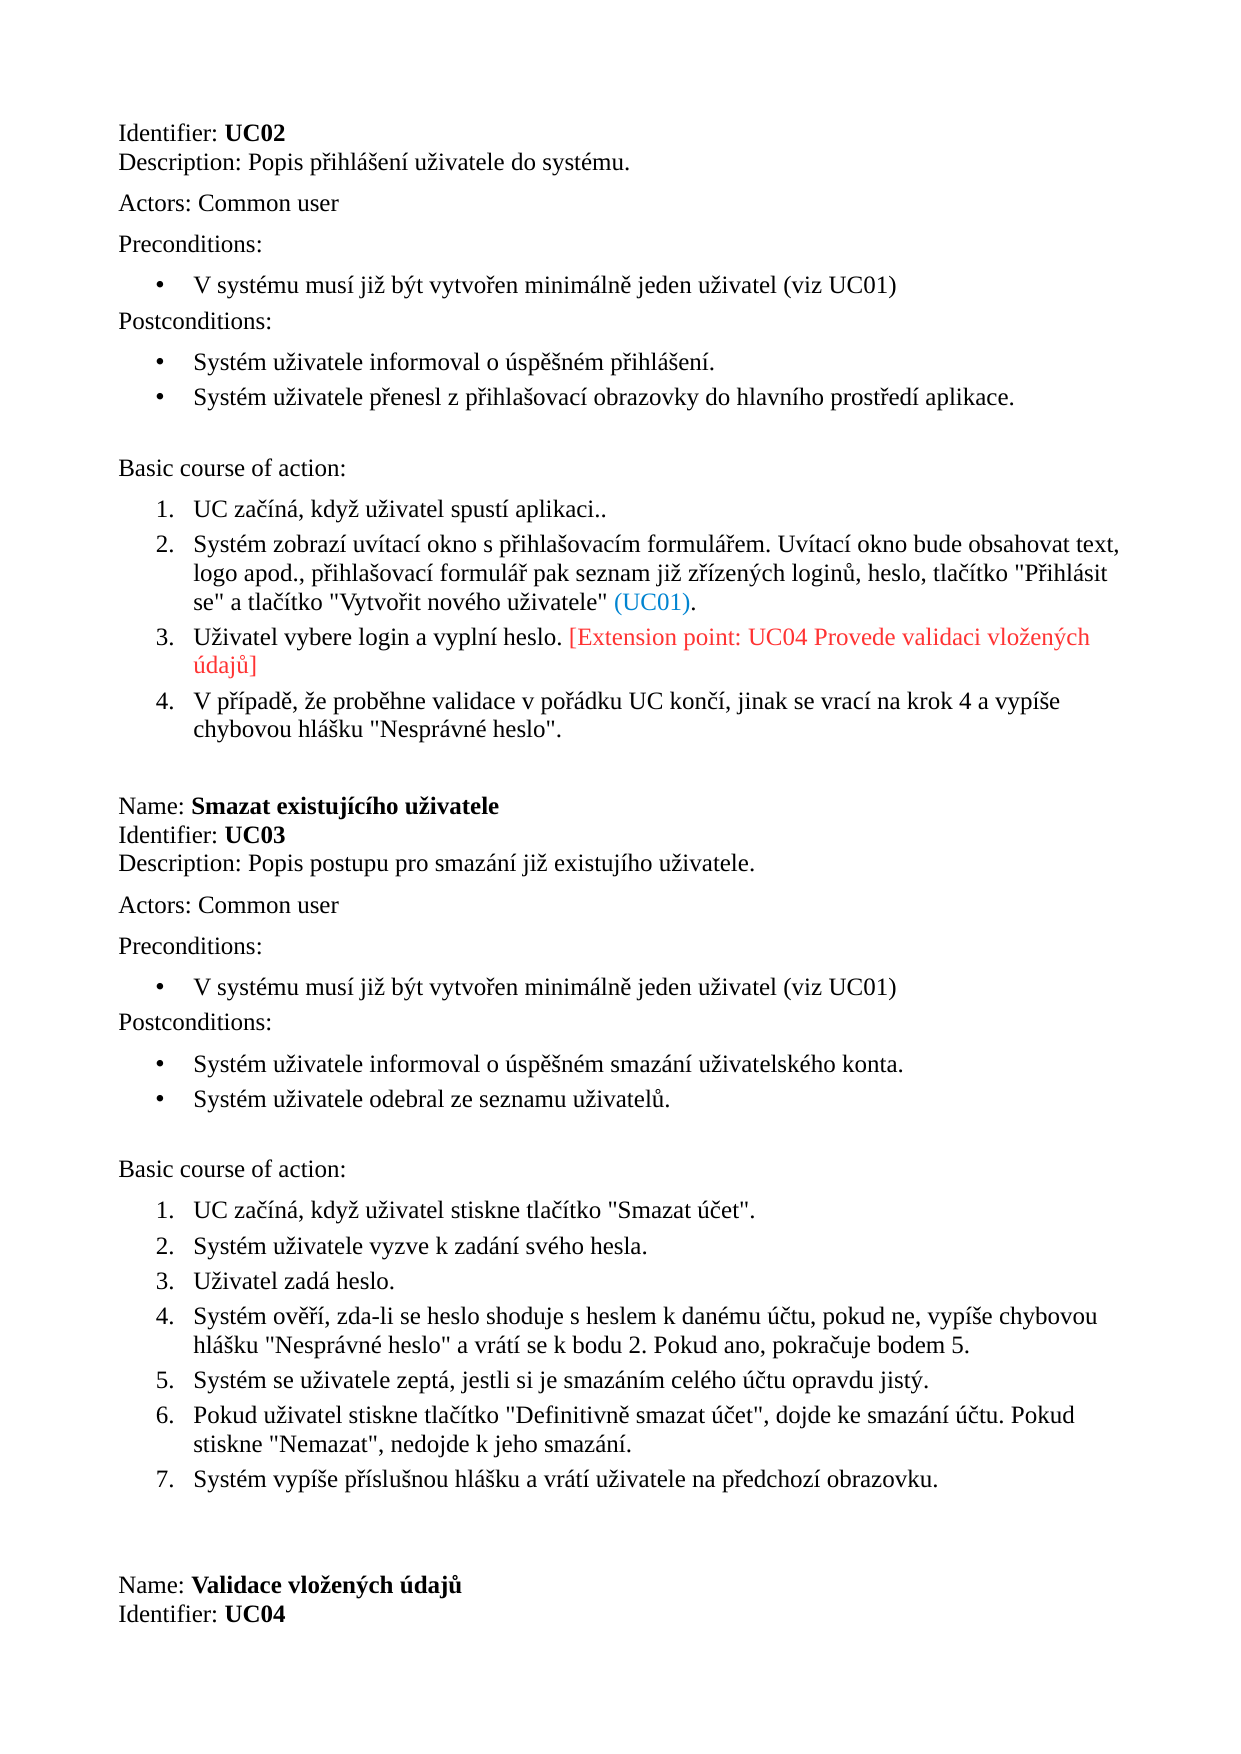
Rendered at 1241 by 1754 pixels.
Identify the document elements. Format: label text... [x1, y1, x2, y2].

text Name: Smazat existujícího uživatele Identifier: UC03 Description: Popis postupu pro smazání již existujího uživatele. [118, 791, 1122, 877]
list Basic course of action: [118, 1154, 1122, 1183]
list Systém uživatele odebral ze seznamu uživatelů. [156, 1084, 1122, 1113]
list Systém ověří, zda-li se heslo shoduje s heslem k danému účtu, pokud ne, vypíše chybovou hlášku "Nesprávné heslo" a vrátí se k bodu 2. Pokud ano, pokračuje bodem 5. [156, 1301, 1122, 1359]
text Identifier: UC02 Description: Popis přihlášení uživatele do systému. [118, 118, 1122, 176]
list Systém uživatele vyzve k zadání svého hesla. [156, 1231, 1122, 1259]
list Uživatel vybere login a vyplní heslo. [Extension point: UC04 Provede validaci vložených údajů] [156, 622, 1122, 679]
text Preconditions: [118, 229, 1122, 258]
list V systému musí již být vytvořen minimálně jeden uživatel (viz UC01) [156, 271, 1122, 299]
list Systém uživatele informoval o úspěšném přihlášení. [156, 347, 1122, 376]
list Basic course of action: [118, 453, 1122, 481]
list Pokud uživatel stiskne tlačítko "Definitivně smazat účet", dojde ke smazání účtu. Pokud stiskne "Nemazat", nedojde k jeho smazání. [156, 1400, 1122, 1458]
text Preconditions: [118, 931, 1122, 960]
list V systému musí již být vytvořen minimálně jeden uživatel (viz UC01) [156, 972, 1122, 1001]
text Name: Validace vložených údajů Identifier: UC04 [118, 1570, 1122, 1627]
list Systém zobrazí uvítací okno s přihlašovacím formulářem. Uvítací okno bude obsahovat text, logo apod., přihlašovací formulář pak seznam již zřízených loginů, heslo, tlačítko "Přihlásit se" a tlačítko "Vytvořit nového uživatele" (UC01). [156, 529, 1122, 615]
list Systém se uživatele zeptá, jestli si je smazáním celého účtu opravdu jistý. [156, 1365, 1122, 1394]
list UC začíná, když uživatel spustí aplikaci.. [156, 494, 1122, 523]
text Actors: Common user [118, 890, 1122, 918]
list Uživatel zadá heslo. [156, 1266, 1122, 1295]
list Systém uživatele přenesl z přihlašovací obrazovky do hlavního prostředí aplikace. [156, 382, 1122, 411]
list Postconditions: [118, 1007, 1122, 1036]
list Systém uživatele informoval o úspěšném smazání uživatelského konta. [156, 1049, 1122, 1077]
list Postconditions: [118, 306, 1122, 334]
list Systém vypíše příslušnou hlášku a vrátí uživatele na předchozí obrazovku. [156, 1464, 1122, 1493]
text Actors: Common user [118, 188, 1122, 217]
list UC začíná, když uživatel stiskne tlačítko "Smazat účet". [156, 1196, 1122, 1224]
list V případě, že proběhne validace v pořádku UC končí, jinak se vrací na krok 4 a vypíše chybovou hlášku "Nesprávné heslo". [156, 686, 1122, 743]
